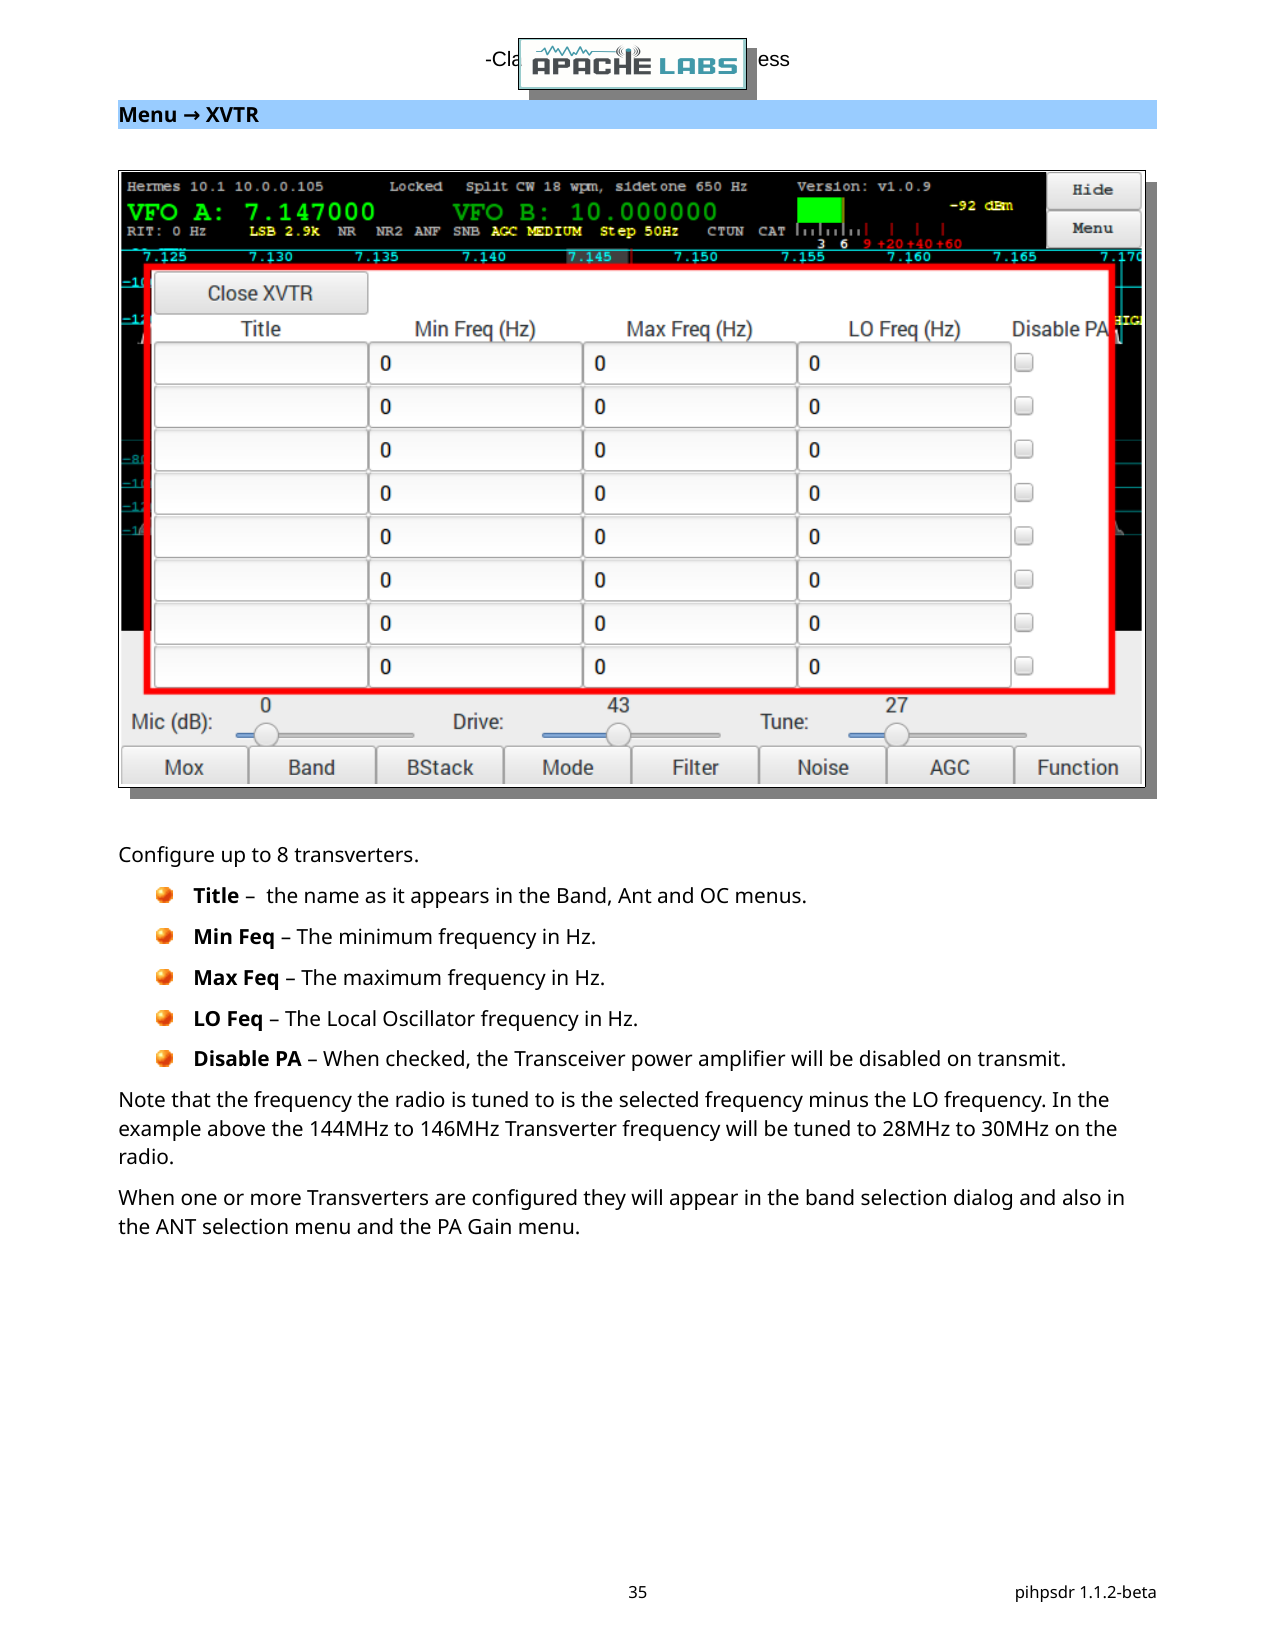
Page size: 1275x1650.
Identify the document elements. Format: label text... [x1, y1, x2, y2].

picture [156, 1050, 173, 1067]
text Note that the frequency the radio is tuned to is the selected frequency minus the LO frequency. In the example above the 144MHz to 146MHz Transverter frequency will be tuned to 28MHz to 30MHz on the radio. [118, 1086, 1157, 1171]
text Configure up to 8 transverters. [118, 840, 1157, 868]
picture [156, 887, 173, 903]
list Title – the name as it appears in the Band, Ant and OC menus. [156, 881, 1157, 909]
picture [521, 40, 744, 87]
picture [121, 172, 1142, 784]
text When one or more Transverters are configured they will appear in the band selection dialog and also in the ANT selection menu and the PA Gain menu. [118, 1183, 1157, 1240]
list LO Feq – The Local Oscillator frequency in Hz. [156, 1004, 1157, 1032]
list Disable PA – When checked, the Transceiver power amplifier will be disabled on transmit. [156, 1044, 1157, 1073]
picture [156, 969, 173, 985]
picture [156, 1010, 173, 1026]
picture [156, 928, 173, 944]
list Min Feq – The minimum frequency in Hz. [156, 922, 1157, 950]
subtitle Menu → XVTR [118, 100, 1157, 129]
list Max Feq – The maximum frequency in Hz. [156, 963, 1157, 991]
